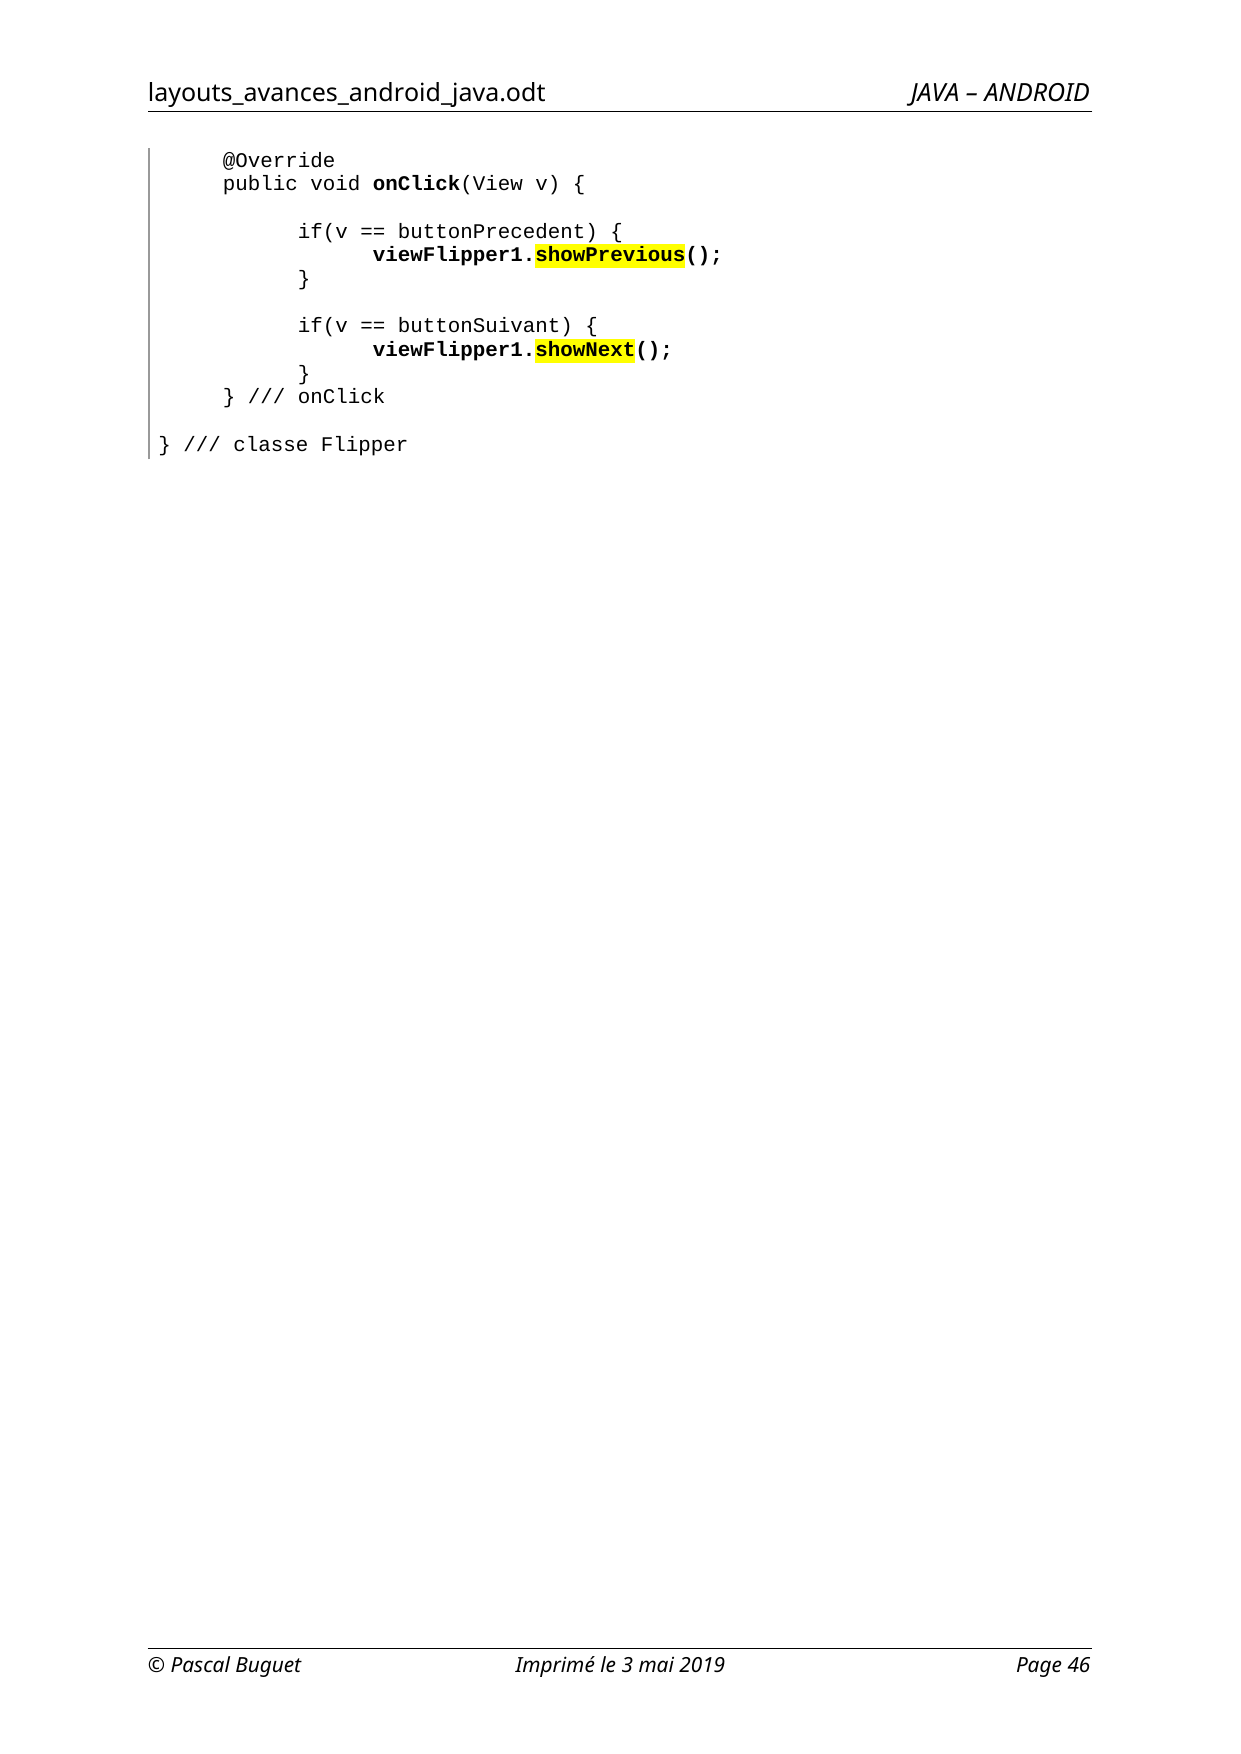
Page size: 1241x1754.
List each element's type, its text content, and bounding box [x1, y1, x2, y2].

text } [150, 268, 1092, 292]
text viewFlipper1.showNext(); [150, 339, 1092, 363]
text } [150, 363, 1092, 386]
text @Override [150, 148, 1092, 173]
text if(v == buttonSuivant) { [150, 315, 1092, 339]
text if(v == buttonPrecedent) { [150, 221, 1092, 244]
text public void onClick(View v) { [150, 173, 1092, 197]
text viewFlipper1.showPrevious(); [150, 244, 1092, 268]
text } /// classe Flipper [150, 433, 1092, 459]
text } /// onClick [150, 386, 1092, 410]
